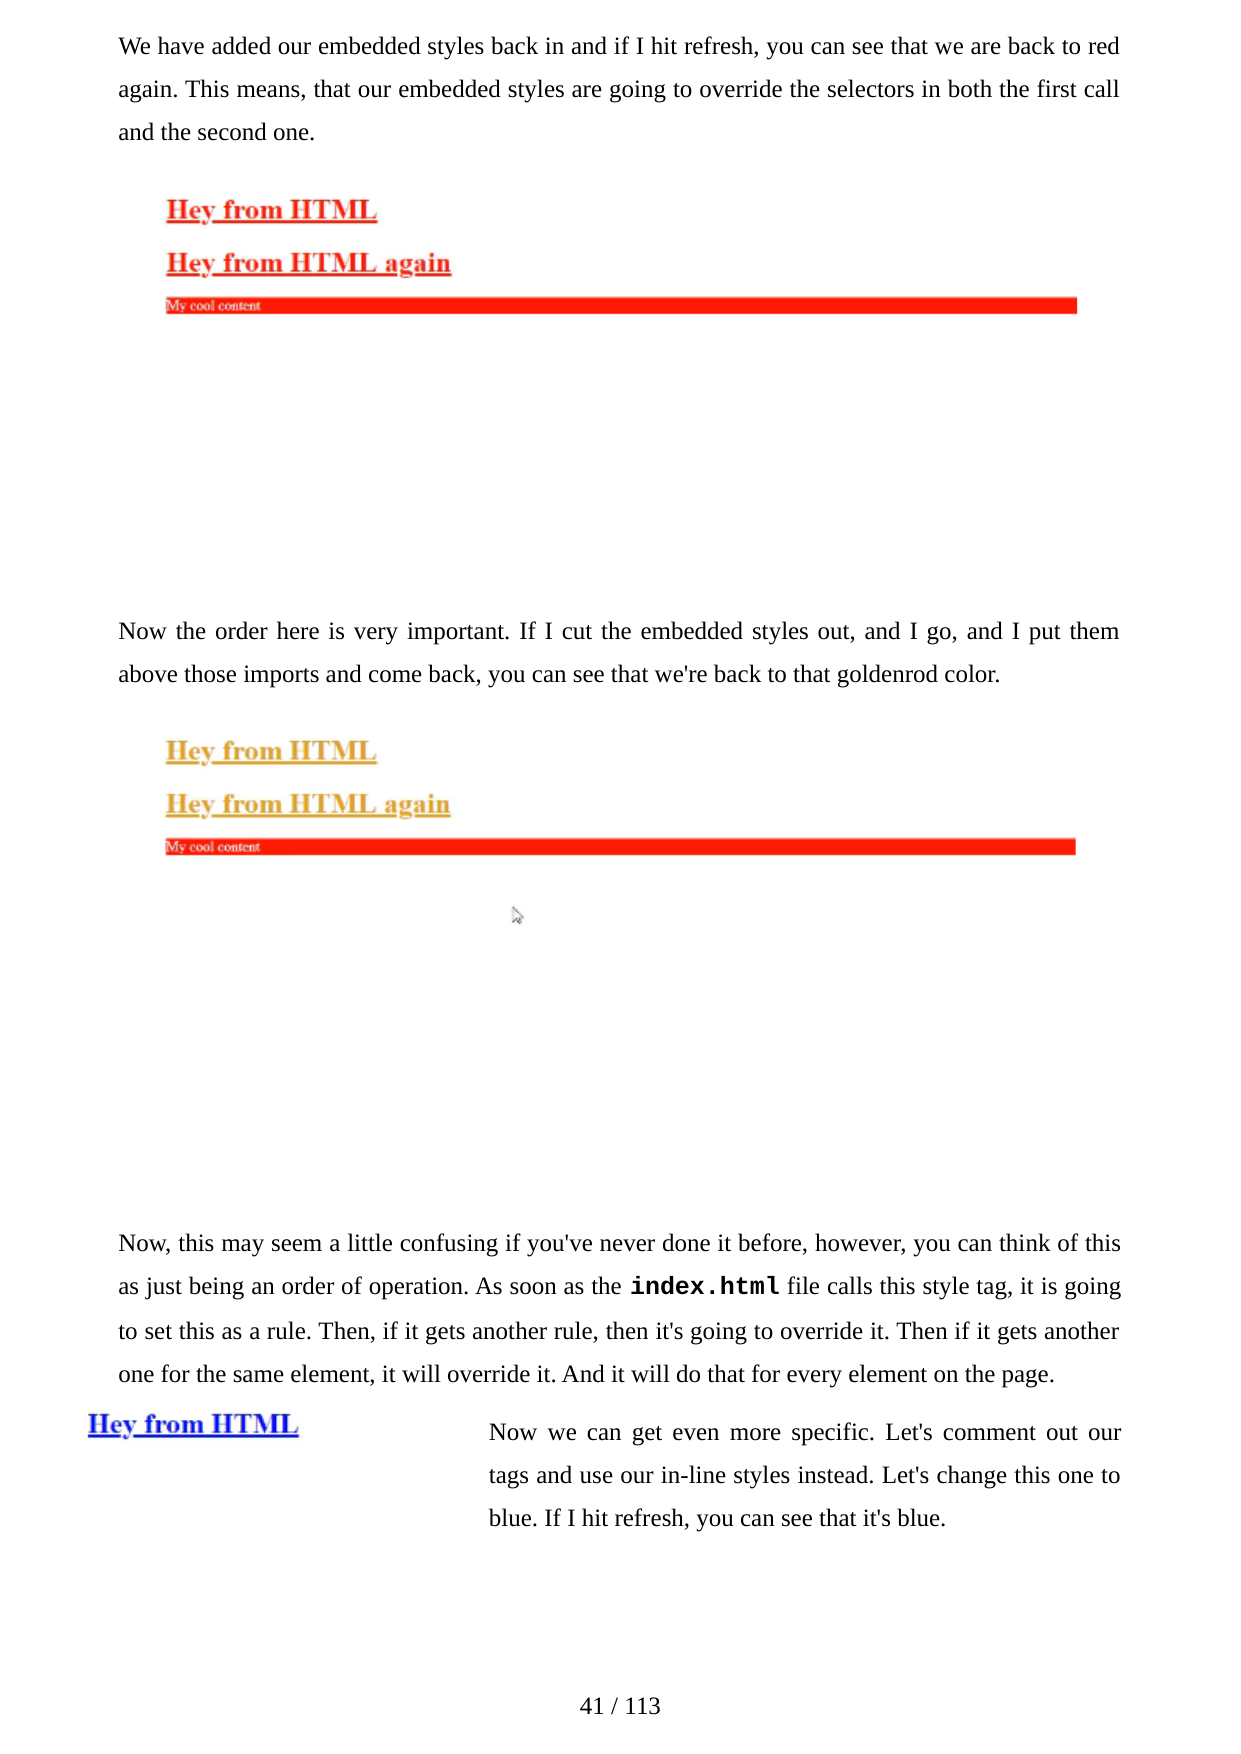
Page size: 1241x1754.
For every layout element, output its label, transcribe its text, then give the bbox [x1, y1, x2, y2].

picture [164, 717, 1076, 1156]
text Now the order here is very important. If I cut the embedded styles out, and I go, and I put them above those imports and come back, you can see that we're back to that goldenrod color. [118, 175, 1122, 688]
text Now, this may seem a little confusing if you've never done it before, however, you can think of this as just being an order of operation. As soon as the index.html file calls this style tag, it is going to set this as a rule. Then, if it gets another rule, then it's going to override it. Then if it gets another one for the same element, it will override it. And it will do that for every element on the page. [118, 1228, 1122, 1388]
picture [87, 1397, 460, 1606]
text We have added our embedded styles back in and if I hit refresh, you can see that we are back to red again. This means, that our embedded styles are going to override the selectors in both the first call and the second one. [118, 31, 1122, 146]
text Now we can get even more specific. Let's comment out our tags and use our in-line styles instead. Let's change this one to blue. If I hit refresh, you can see that it's blue. [460, 1417, 1122, 1532]
picture [163, 175, 1078, 602]
